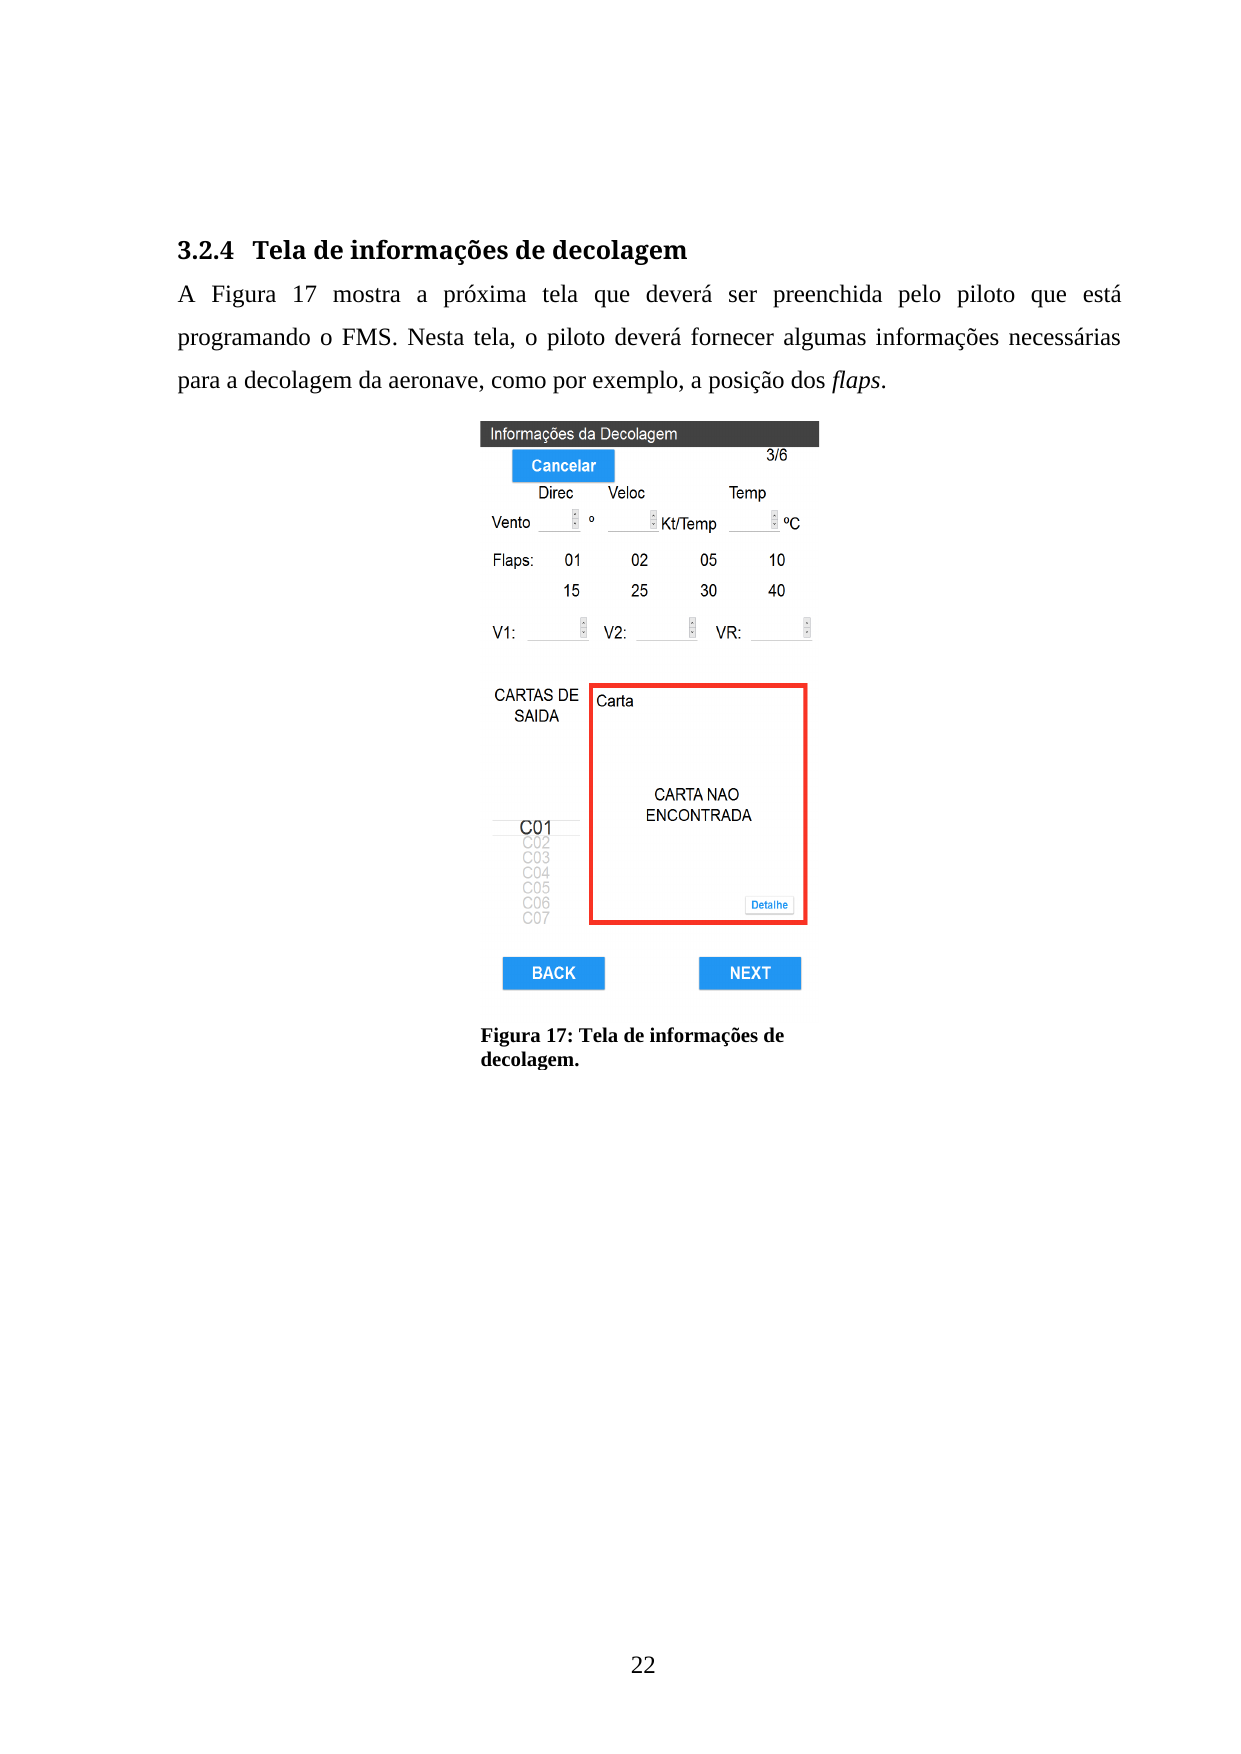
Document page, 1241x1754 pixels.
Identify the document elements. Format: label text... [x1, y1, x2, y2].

picture [480, 421, 820, 1023]
subtitle Tela de informações de decolagem [177, 233, 1122, 267]
text A Figura 17 mostra a próxima tela que deverá ser preenchida pelo piloto que está programando o FMS. Nesta tela, o piloto deverá fornecer algumas informações necessárias para a decolagem da aeronave, como por exemplo, a posição dos flaps. [177, 279, 1122, 394]
text Figura 17: Tela de informações de decolagem. [480, 1023, 819, 1069]
